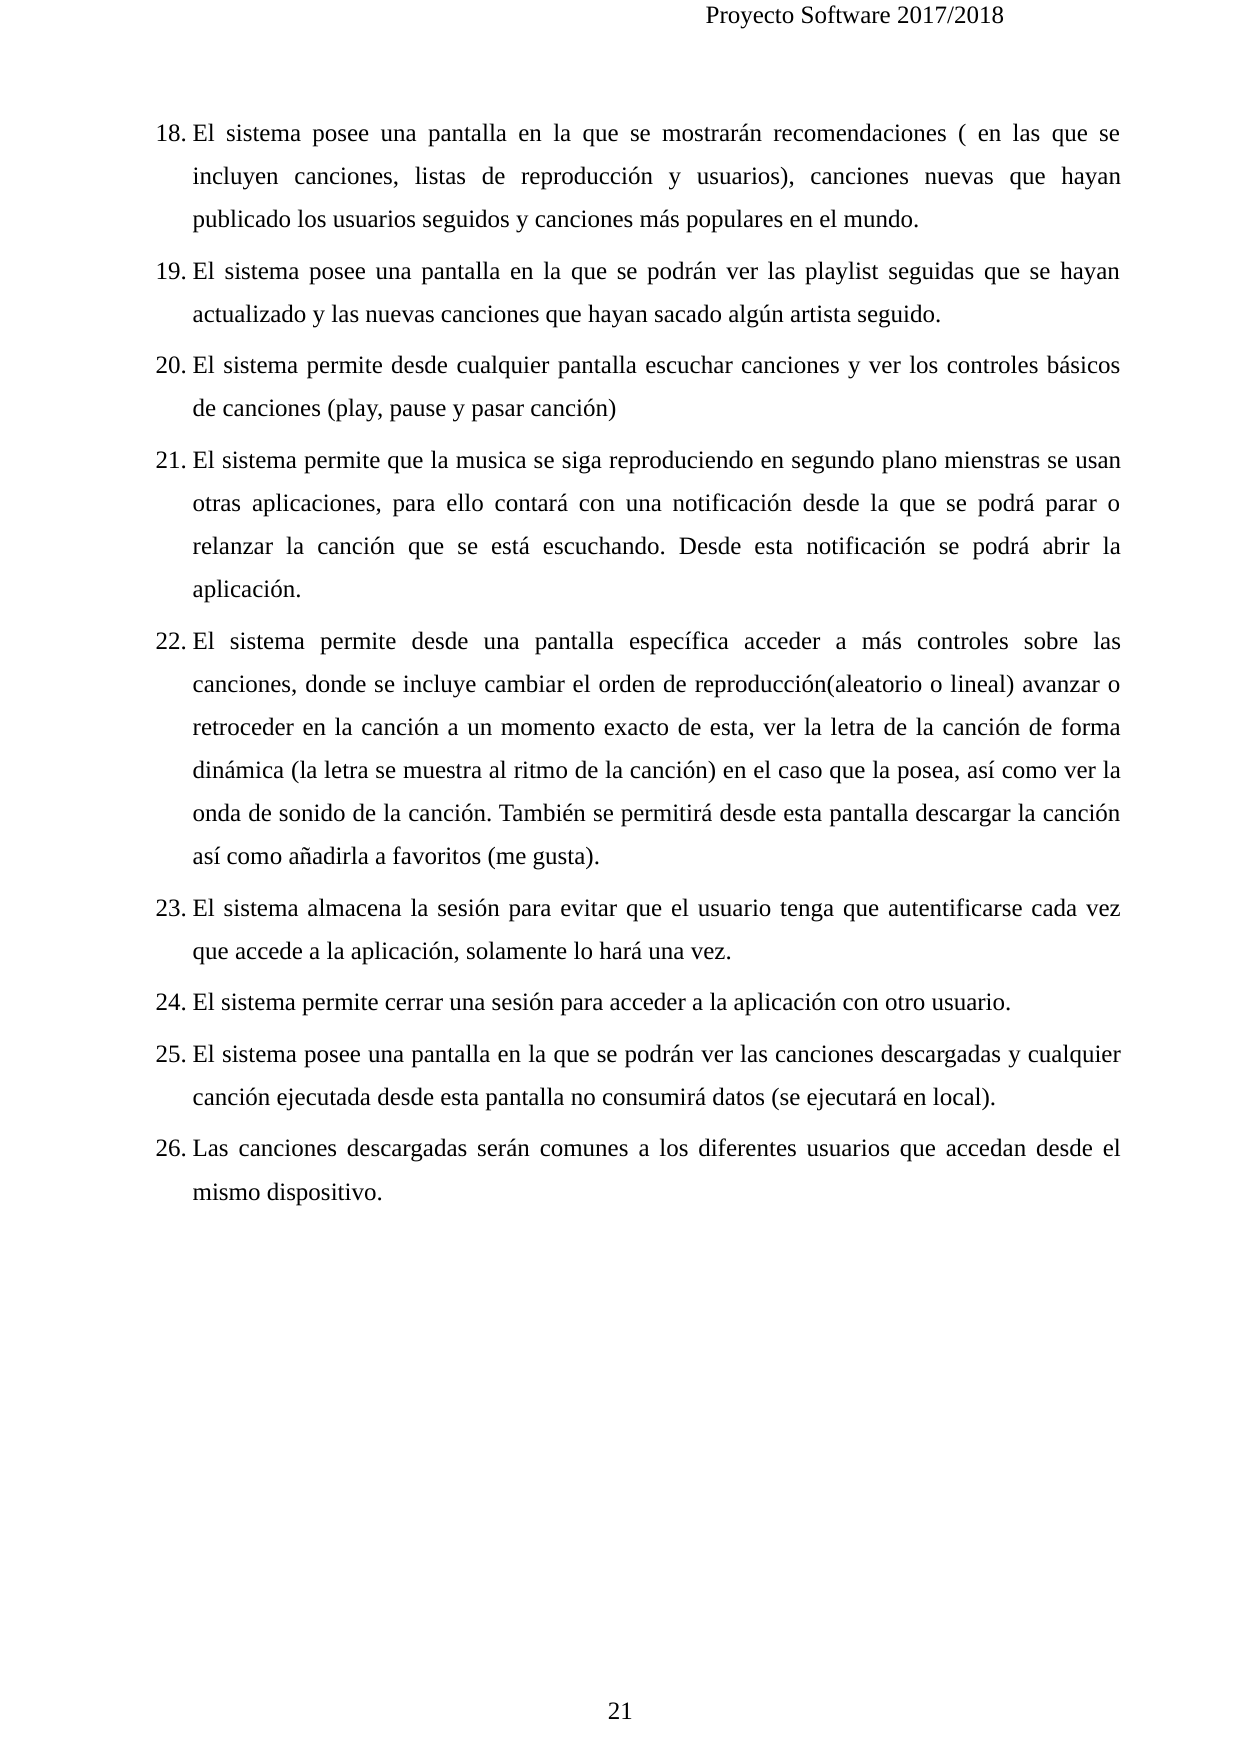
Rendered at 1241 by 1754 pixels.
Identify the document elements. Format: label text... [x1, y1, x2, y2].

list El sistema posee una pantalla en la que se mostrarán recomendaciones ( en las que se incluyen canciones, listas de reproducción y usuarios), canciones nuevas que hayan publicado los usuarios seguidos y canciones más populares en el mundo. [155, 118, 1122, 233]
list El sistema permite cerrar una sesión para acceder a la aplicación con otro usuario. [155, 987, 1122, 1016]
list El sistema posee una pantalla en la que se podrán ver las playlist seguidas que se hayan actualizado y las nuevas canciones que hayan sacado algún artista seguido. [155, 256, 1122, 328]
list El sistema permite desde cualquier pantalla escuchar canciones y ver los controles básicos de canciones (play, pause y pasar canción) [155, 350, 1122, 422]
list El sistema almacena la sesión para evitar que el usuario tenga que autentificarse cada vez que accede a la aplicación, solamente lo hará una vez. [155, 893, 1122, 965]
list El sistema permite que la musica se siga reproduciendo en segundo plano mienstras se usan otras aplicaciones, para ello contará con una notificación desde la que se podrá parar o relanzar la canción que se está escuchando. Desde esta notificación se podrá abrir la aplicación. [155, 445, 1122, 603]
list El sistema permite desde una pantalla específica acceder a más controles sobre las canciones, donde se incluye cambiar el orden de reproducción(aleatorio o lineal) avanzar o retroceder en la canción a un momento exacto de esta, ver la letra de la canción de forma dinámica (la letra se muestra al ritmo de la canción) en el caso que la posea, así como ver la onda de sonido de la canción. También se permitirá desde esta pantalla descargar la canción así como añadirla a favoritos (me gusta). [155, 626, 1122, 870]
list Las canciones descargadas serán comunes a los diferentes usuarios que accedan desde el mismo dispositivo. [155, 1133, 1122, 1205]
list El sistema posee una pantalla en la que se podrán ver las canciones descargadas y cualquier canción ejecutada desde esta pantalla no consumirá datos (se ejecutará en local). [155, 1039, 1122, 1111]
